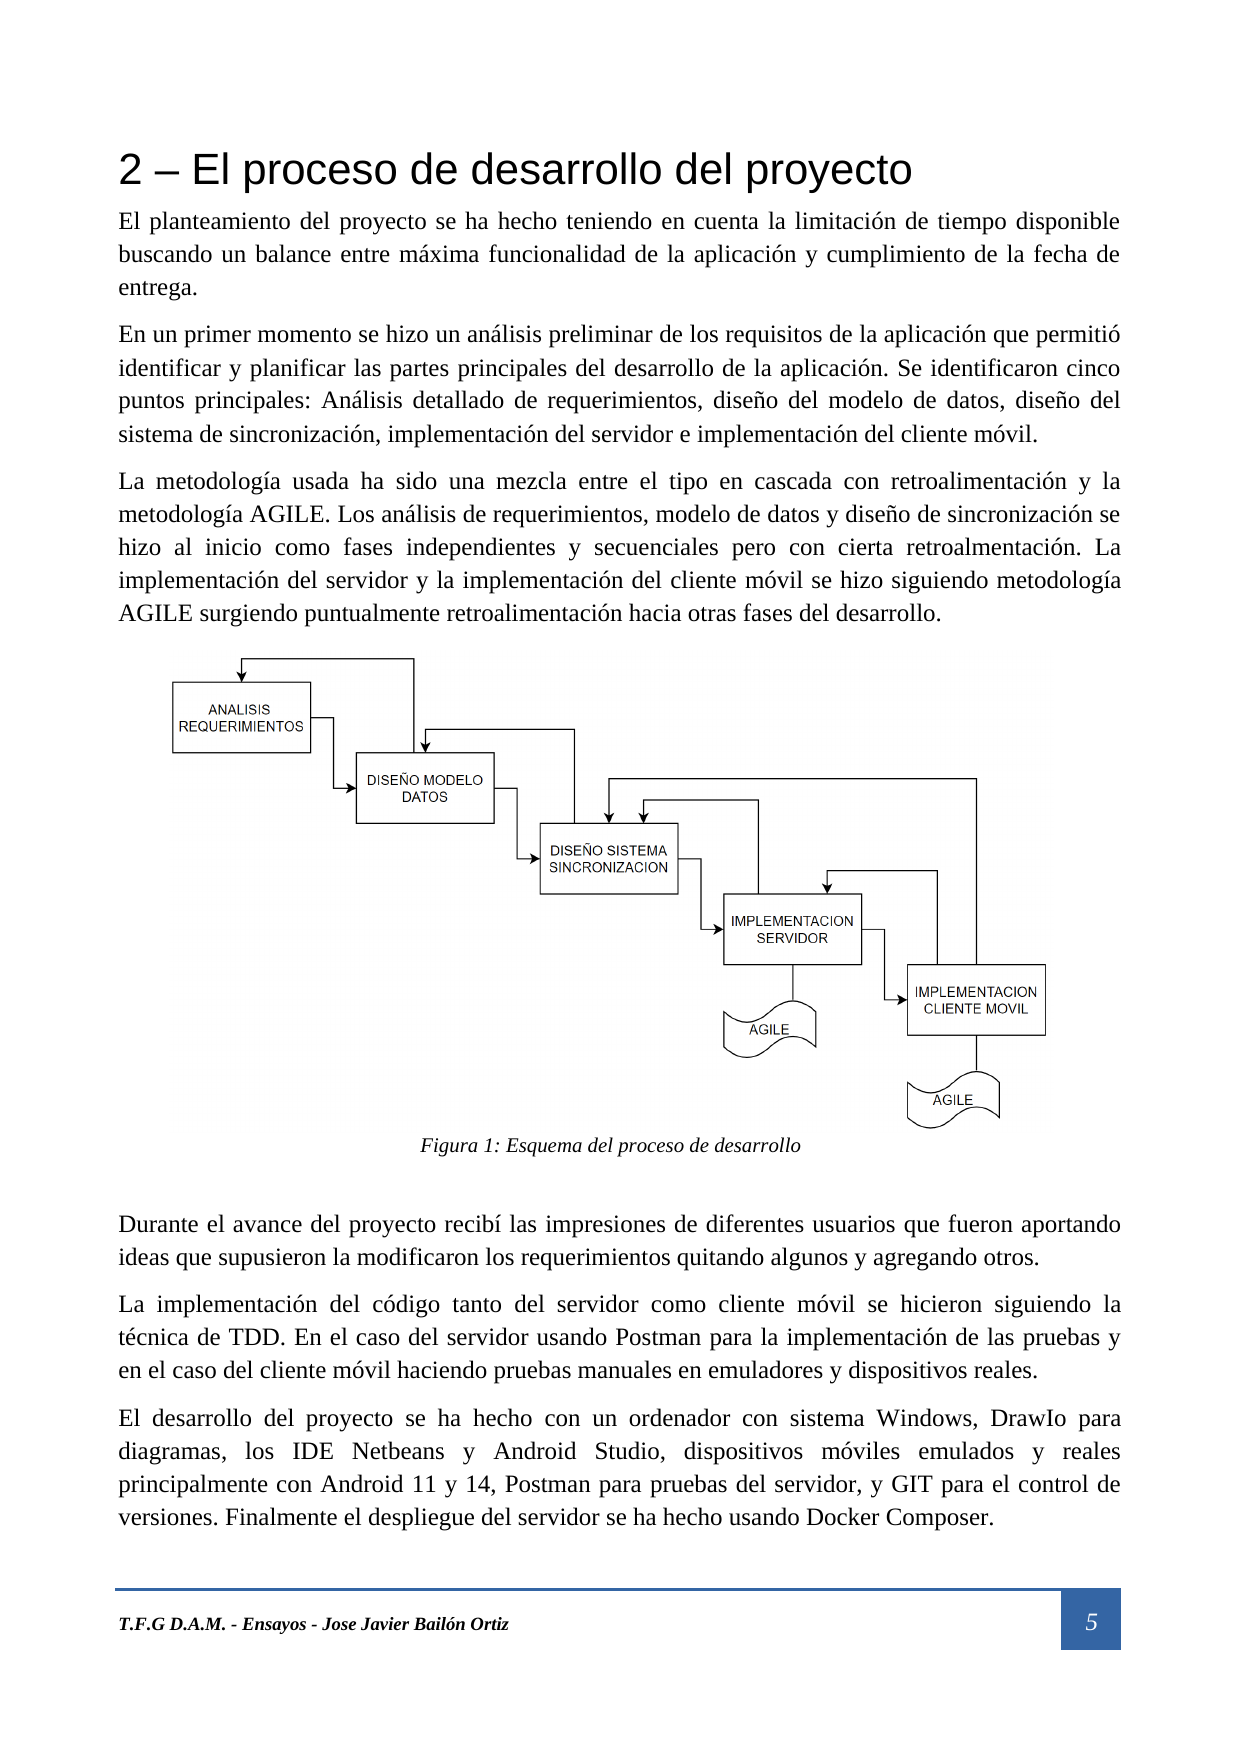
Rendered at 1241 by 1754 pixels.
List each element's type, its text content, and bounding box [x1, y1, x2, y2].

text Figura 1: Esquema del proceso de desarrollo [169, 1133, 1054, 1157]
text El planteamiento del proyecto se ha hecho teniendo en cuenta la limitación de tiempo disponible buscando un balance entre máxima funcionalidad de la aplicación y cumplimiento de la fecha de entrega. [118, 206, 1122, 301]
text La metodología usada ha sido una mezcla entre el tipo en cascada con retroalimentación y la metodología AGILE. Los análisis de requerimientos, modelo de datos y diseño de sincronización se hizo al inicio como fases independientes y secuenciales pero con cierta retroalmentación. La implementación del servidor y la implementación del cliente móvil se hizo siguiendo metodología AGILE surgiendo puntualmente retroalimentación hacia otras fases del desarrollo. [118, 466, 1122, 627]
text Durante el avance del proyecto recibí las impresiones de diferentes usuarios que fueron aportando ideas que supusieron la modificaron los requerimientos quitando algunos y agregando otros. [118, 1209, 1122, 1271]
text En un primer momento se hizo un análisis preliminar de los requisitos de la aplicación que permitió identificar y planificar las partes principales del desarrollo de la aplicación. Se identificaron cinco puntos principales: Análisis detallado de requerimientos, diseño del modelo de datos, diseño del sistema de sincronización, implementación del servidor e implementación del cliente móvil. [118, 319, 1122, 447]
subtitle 2 – El proceso de desarrollo del proyecto [118, 143, 1122, 193]
text El desarrollo del proyecto se ha hecho con un ordenador con sistema Windows, DrawIo para diagramas, los IDE Netbeans y Android Studio, dispositivos móviles emulados y reales principalmente con Android 11 y 14, Postman para pruebas del servidor, y GIT para el control de versiones. Finalmente el despliegue del servidor se ha hecho usando Docker Composer. [118, 1403, 1122, 1531]
text La implementación del código tanto del servidor como cliente móvil se hicieron siguiendo la técnica de TDD. En el caso del servidor usando Postman para la implementación de las pruebas y en el caso del cliente móvil haciendo pruebas manuales en emuladores y dispositivos reales. [118, 1289, 1122, 1384]
picture [169, 650, 1055, 1133]
